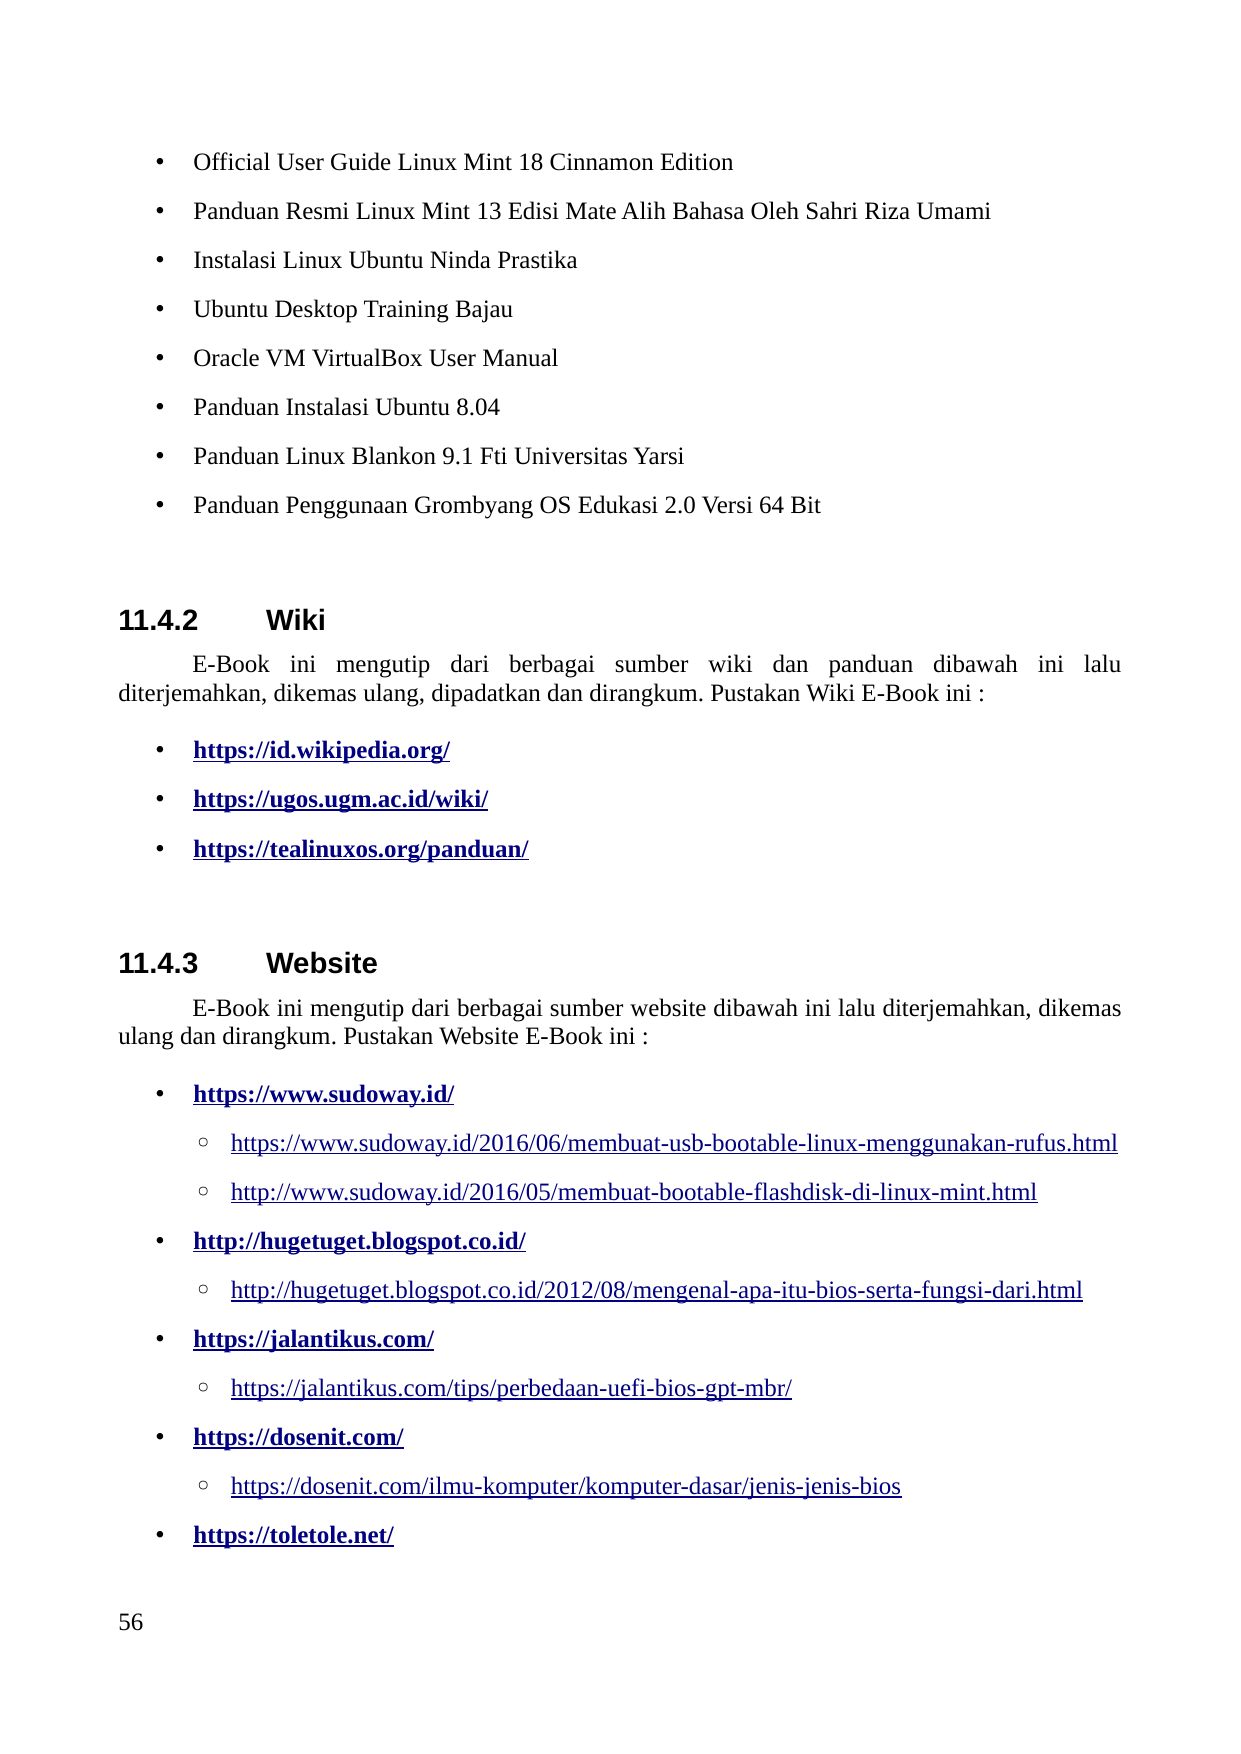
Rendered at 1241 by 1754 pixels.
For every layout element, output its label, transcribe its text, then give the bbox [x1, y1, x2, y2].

list https://toletole.net/ [156, 1520, 1122, 1549]
list Panduan Penggunaan Grombyang OS Edukasi 2.0 Versi 64 Bit [156, 490, 1122, 519]
subtitle Website [118, 946, 1122, 980]
list Panduan Resmi Linux Mint 13 Edisi Mate Alih Bahasa Oleh Sahri Riza Umami [156, 196, 1122, 225]
list Ubuntu Desktop Training Bajau [156, 294, 1122, 323]
list http://www.sudoway.id/2016/05/membuat-bootable-flashdisk-di-linux-mint.html [193, 1177, 1122, 1206]
list Oracle VM VirtualBox User Manual [156, 343, 1122, 372]
list https://dosenit.com/ [156, 1422, 1122, 1451]
list http://hugetuget.blogspot.co.id/2012/08/mengenal-apa-itu-bios-serta-fungsi-dari.html [193, 1275, 1122, 1304]
list Official User Guide Linux Mint 18 Cinnamon Edition [156, 147, 1122, 176]
list http://hugetuget.blogspot.co.id/ [156, 1226, 1122, 1255]
list https://tealinuxos.org/panduan/ [156, 834, 1122, 862]
list https://ugos.ugm.ac.id/wiki/ [156, 784, 1122, 813]
list https://id.wikipedia.org/ [156, 736, 1122, 764]
list https://jalantikus.com/tips/perbedaan-uefi-bios-gpt-mbr/ [193, 1373, 1122, 1402]
list https://www.sudoway.id/2016/06/membuat-usb-bootable-linux-menggunakan-rufus.html [193, 1128, 1122, 1157]
list https://jalantikus.com/ [156, 1324, 1122, 1353]
text E-Book ini mengutip dari berbagai sumber wiki dan panduan dibawah ini lalu diterjemahkan, dikemas ulang, dipadatkan dan dirangkum. Pustakan Wiki E-Book ini : [118, 649, 1122, 707]
text E-Book ini mengutip dari berbagai sumber website dibawah ini lalu diterjemahkan, dikemas ulang dan dirangkum. Pustakan Website E-Book ini : [118, 993, 1122, 1050]
list Panduan Linux Blankon 9.1 Fti Universitas Yarsi [156, 441, 1122, 470]
list Instalasi Linux Ubuntu Ninda Prastika [156, 245, 1122, 274]
list Panduan Instalasi Ubuntu 8.04 [156, 392, 1122, 421]
subtitle Wiki [118, 603, 1122, 637]
list https://www.sudoway.id/ [156, 1079, 1122, 1108]
list https://dosenit.com/ilmu-komputer/komputer-dasar/jenis-jenis-bios [193, 1471, 1122, 1500]
